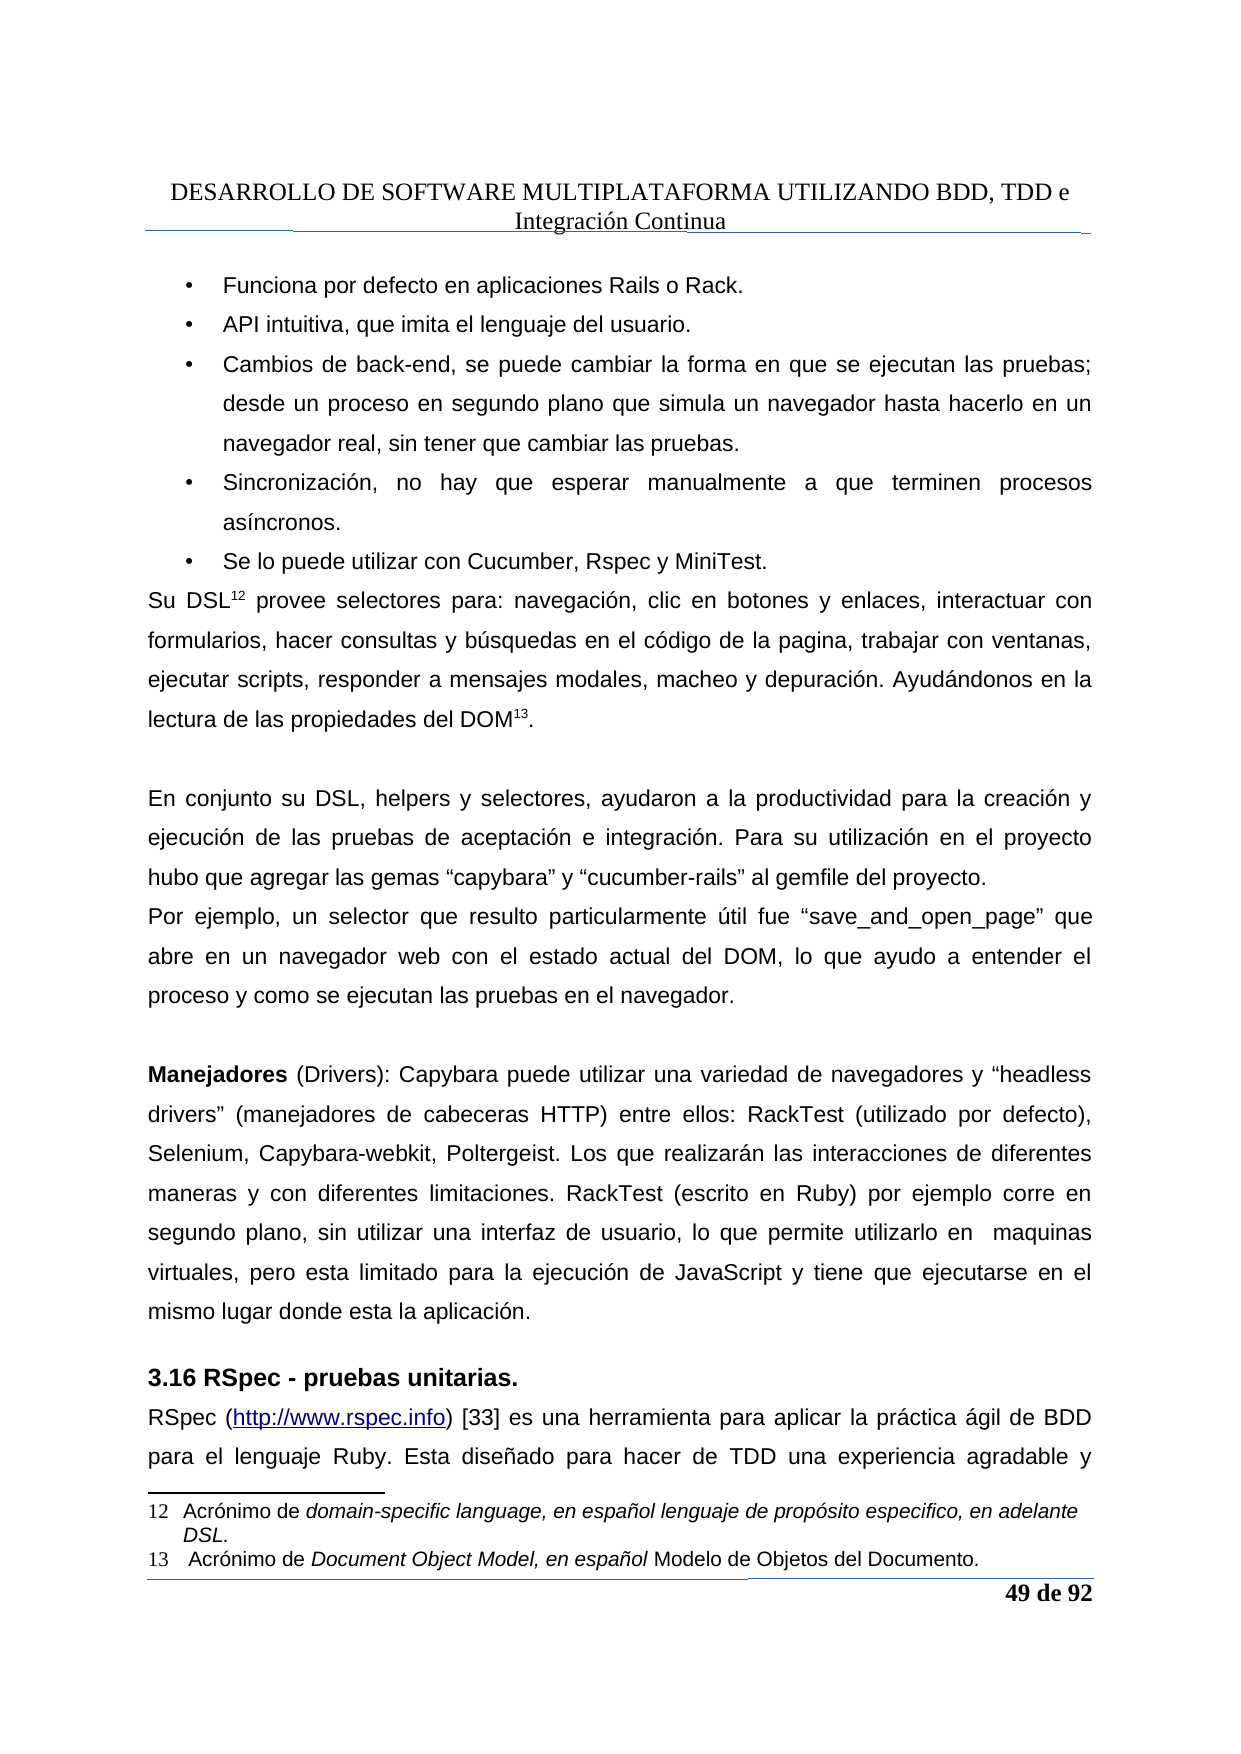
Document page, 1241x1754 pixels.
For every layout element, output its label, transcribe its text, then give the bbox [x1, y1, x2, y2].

list Sincronización, no hay que esperar manualmente a que terminen procesos asíncronos. [185, 469, 1093, 535]
list Cambios de back-end, se puede cambiar la forma en que se ejecutan las pruebas; desde un proceso en segundo plano que simula un navegador hasta hacerlo en un navegador real, sin tener que cambiar las pruebas. [185, 351, 1093, 456]
subtitle 3.16 RSpec - pruebas unitarias. [148, 1363, 1093, 1391]
text Acrónimo de domain-specific language, en español lenguaje de propósito especifico, en adelante DSL. [148, 1499, 1093, 1547]
text Su DSL provee selectores para: navegación, clic en botones y enlaces, interactuar con formularios, hacer consultas y búsquedas en el código de la pagina, trabajar con ventanas, ejecutar scripts, responder a mensajes modales, macheo y depuración. Ayudándonos en la lectura de las propiedades del DOM. [148, 587, 1093, 732]
text Por ejemplo, un selector que resulto particularmente útil fue “save_and_open_page” que abre en un navegador web con el estado actual del DOM, lo que ayudo a entender el proceso y como se ejecutan las pruebas en el navegador. [148, 903, 1093, 1009]
text RSpec (http://www.rspec.info) [33] es una herramienta para aplicar la práctica ágil de BDD para el lenguaje Ruby. Esta diseñado para hacer de TDD una experiencia agradable y [148, 1404, 1093, 1470]
list API intuitiva, que imita el lenguaje del usuario. [185, 311, 1093, 337]
text Acrónimo de Document Object Model, en español Modelo de Objetos del Documento. [148, 1547, 1093, 1571]
list Funciona por defecto en aplicaciones Rails o Rack. [185, 272, 1093, 298]
text En conjunto su DSL, helpers y selectores, ayudaron a la productividad para la creación y ejecución de las pruebas de aceptación e integración. Para su utilización en el proyecto hubo que agregar las gemas “capybara” y “cucumber-rails” al gemfile del proyecto. [148, 785, 1093, 890]
list Se lo puede utilizar con Cucumber, Rspec y MiniTest. [185, 548, 1093, 574]
text Manejadores (Drivers): Capybara puede utilizar una variedad de navegadores y “headless drivers” (manejadores de cabeceras HTTP) entre ellos: RackTest (utilizado por defecto), Selenium, Capybara-webkit, Poltergeist. Los que realizarán las interacciones de diferentes maneras y con diferentes limitaciones. RackTest (escrito en Ruby) por ejemplo corre en segundo plano, sin utilizar una interfaz de usuario, lo que permite utilizarlo en maquinas virtuales, pero esta limitado para la ejecución de JavaScript y tiene que ejecutarse en el mismo lugar donde esta la aplicación. [148, 1061, 1093, 1324]
